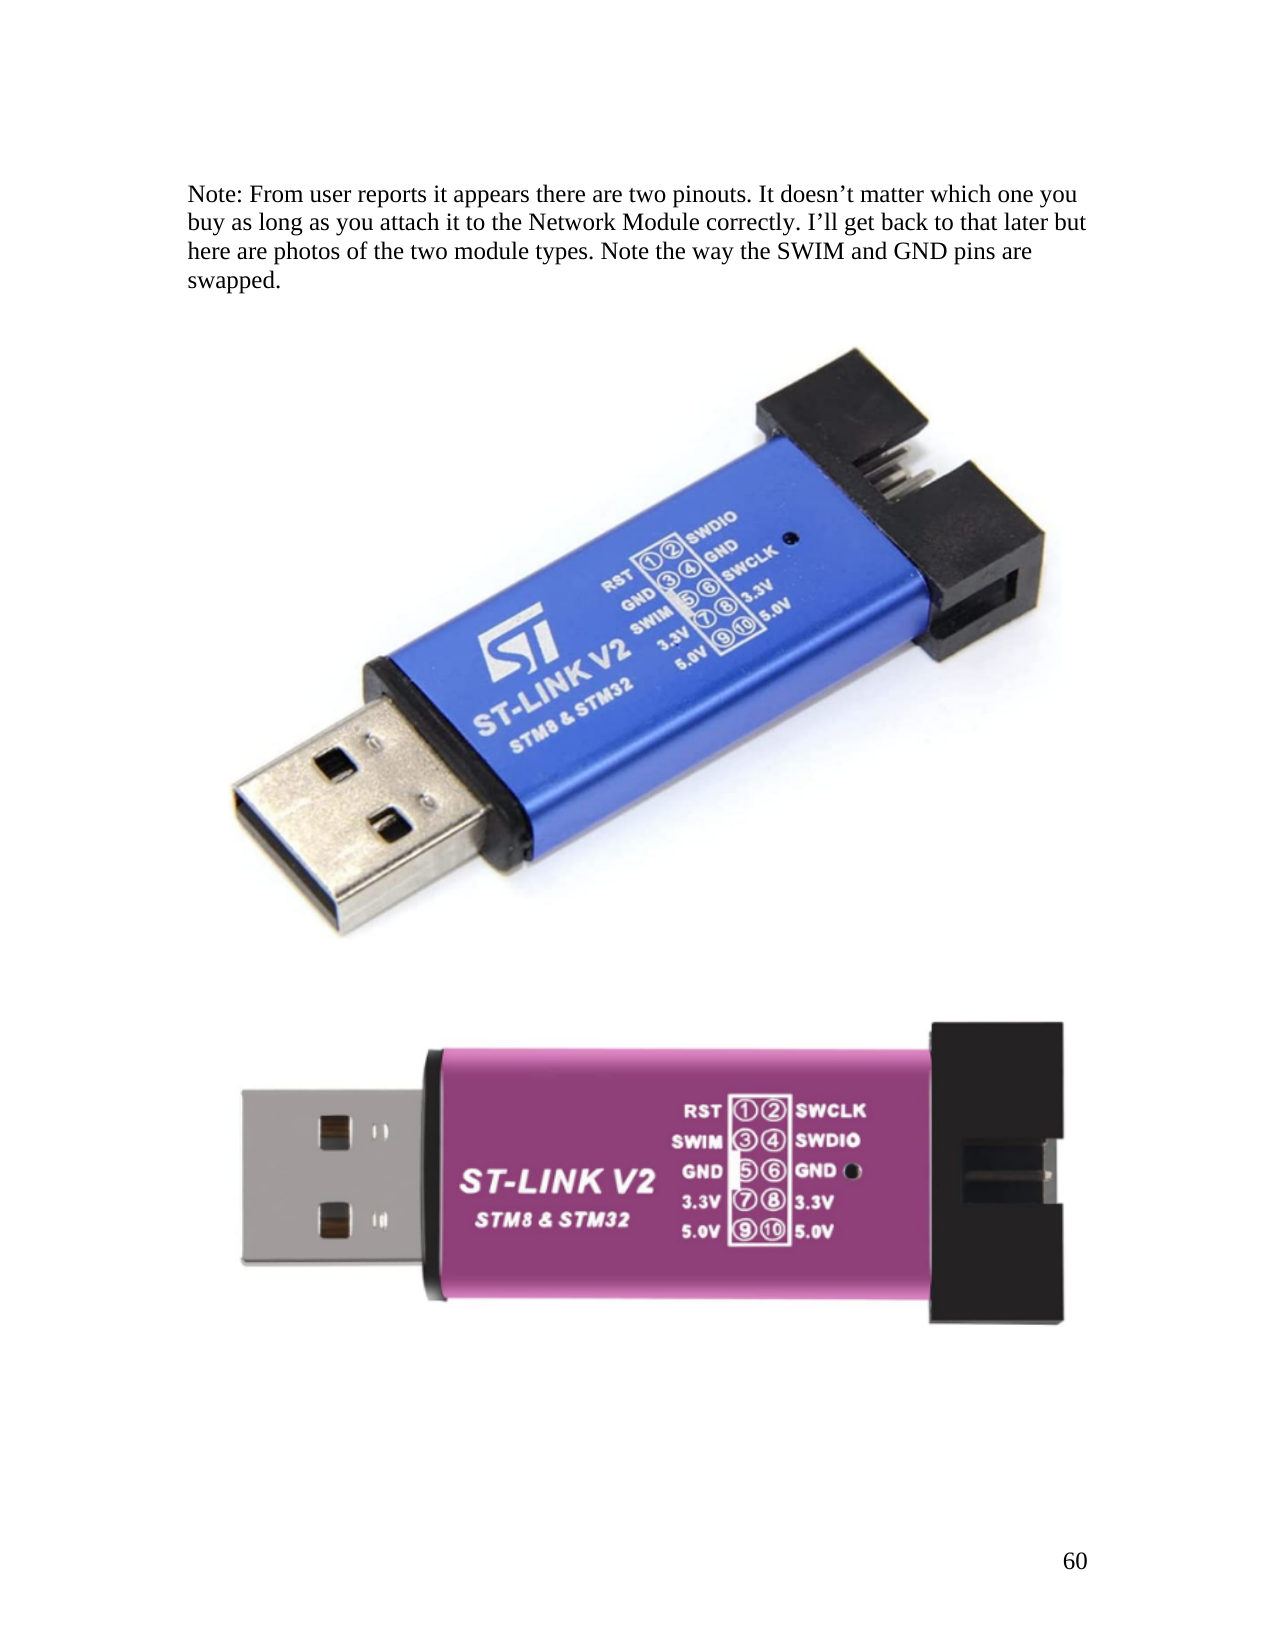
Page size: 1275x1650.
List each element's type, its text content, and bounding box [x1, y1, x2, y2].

picture [187, 322, 1088, 952]
picture [187, 1008, 1088, 1342]
text Note: From user reports it appears there are two pinouts. It doesn’t matter which one you buy as long as you attach it to the Network Module correctly. I’ll get back to that later but here are photos of the two module types. Note the way the SWIM and GND pins are swapped. [187, 179, 1087, 294]
